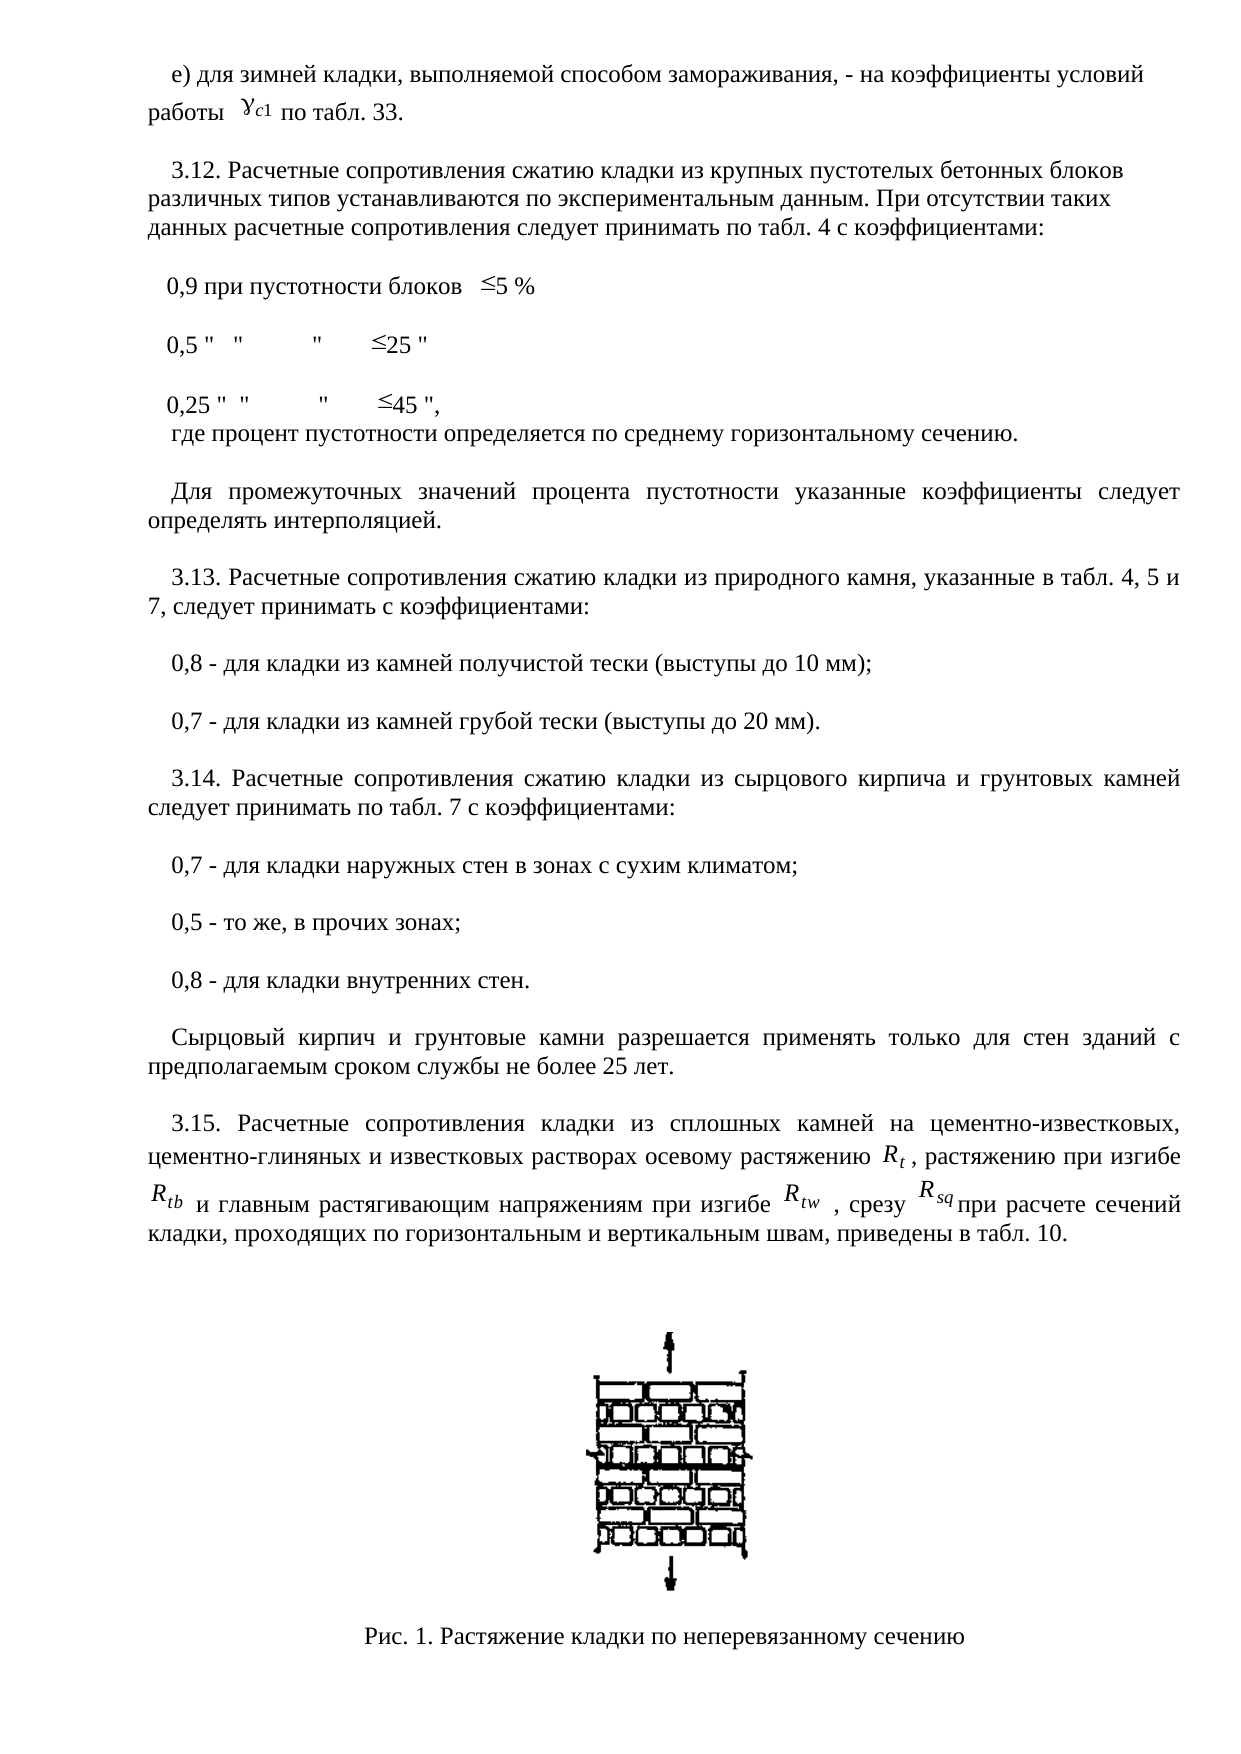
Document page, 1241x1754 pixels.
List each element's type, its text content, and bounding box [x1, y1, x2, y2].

text 0,7 - для кладки наружных стен в зонах с сухим климатом; [148, 850, 1181, 878]
text е) для зимней кладки, выполняемой способом замораживания, - на коэффициенты условий работы по табл. 33. [148, 59, 1181, 126]
text 3.14. Расчетные сопротивления сжатию кладки из сырцового кирпича и грунтовых камней следует принимать по табл. 7 с коэффициентами: [148, 763, 1181, 821]
picture [570, 1332, 759, 1592]
text 3.12. Расчетные сопротивления сжатию кладки из крупных пустотелых бетонных блоков различных типов устанавливаются по экспериментальным данным. При отсутствии таких данных расчетные сопротивления следует принимать по табл. 4 с коэффициентами: [148, 155, 1181, 241]
text 0,5 - то же, в прочих зонах; [148, 907, 1181, 936]
text Рис. 1. Растяжение кладки по неперевязанному сечению [148, 1621, 1181, 1649]
text Для промежуточных значений процента пустотности указанные коэффициенты следует определять интерполяцией. [148, 476, 1181, 533]
text 0,5 " " " 25 " [148, 329, 1181, 359]
text 0,8 - для кладки внутренних стен. [148, 965, 1181, 993]
text 3.15. Расчетные сопротивления кладки из сплошных камней на цементно-известковых, цементно-глиняных и известковых растворах осевому растяжению , растяжению при изгибе и главным растягивающим напряжениям при изгибе , срезу при расчете сечений кладки, проходящих по горизонтальным и вертикальным швам, приведены в табл. 10. [148, 1108, 1181, 1246]
text Сырцовый кирпич и грунтовые камни разрешается применять только для стен зданий с предполагаемым сроком службы не более 25 лет. [148, 1022, 1181, 1080]
text где процент пустотности определяется по среднему горизонтальному сечению. [148, 418, 1181, 447]
text #G1 0,9 при пустотности блоков 5 % [148, 270, 1181, 300]
text 3.13. Расчетные сопротивления сжатию кладки из природного камня, указанные в табл. 4, 5 и 7, следует принимать с коэффициентами: [148, 562, 1181, 620]
text 0,8 - для кладки из камней получистой тески (выступы до 10 мм); [148, 648, 1181, 677]
text 0,7 - для кладки из камней грубой тески (выступы до 20 мм). [148, 706, 1181, 735]
text 0,25 " " " 45 ", [148, 388, 1181, 418]
